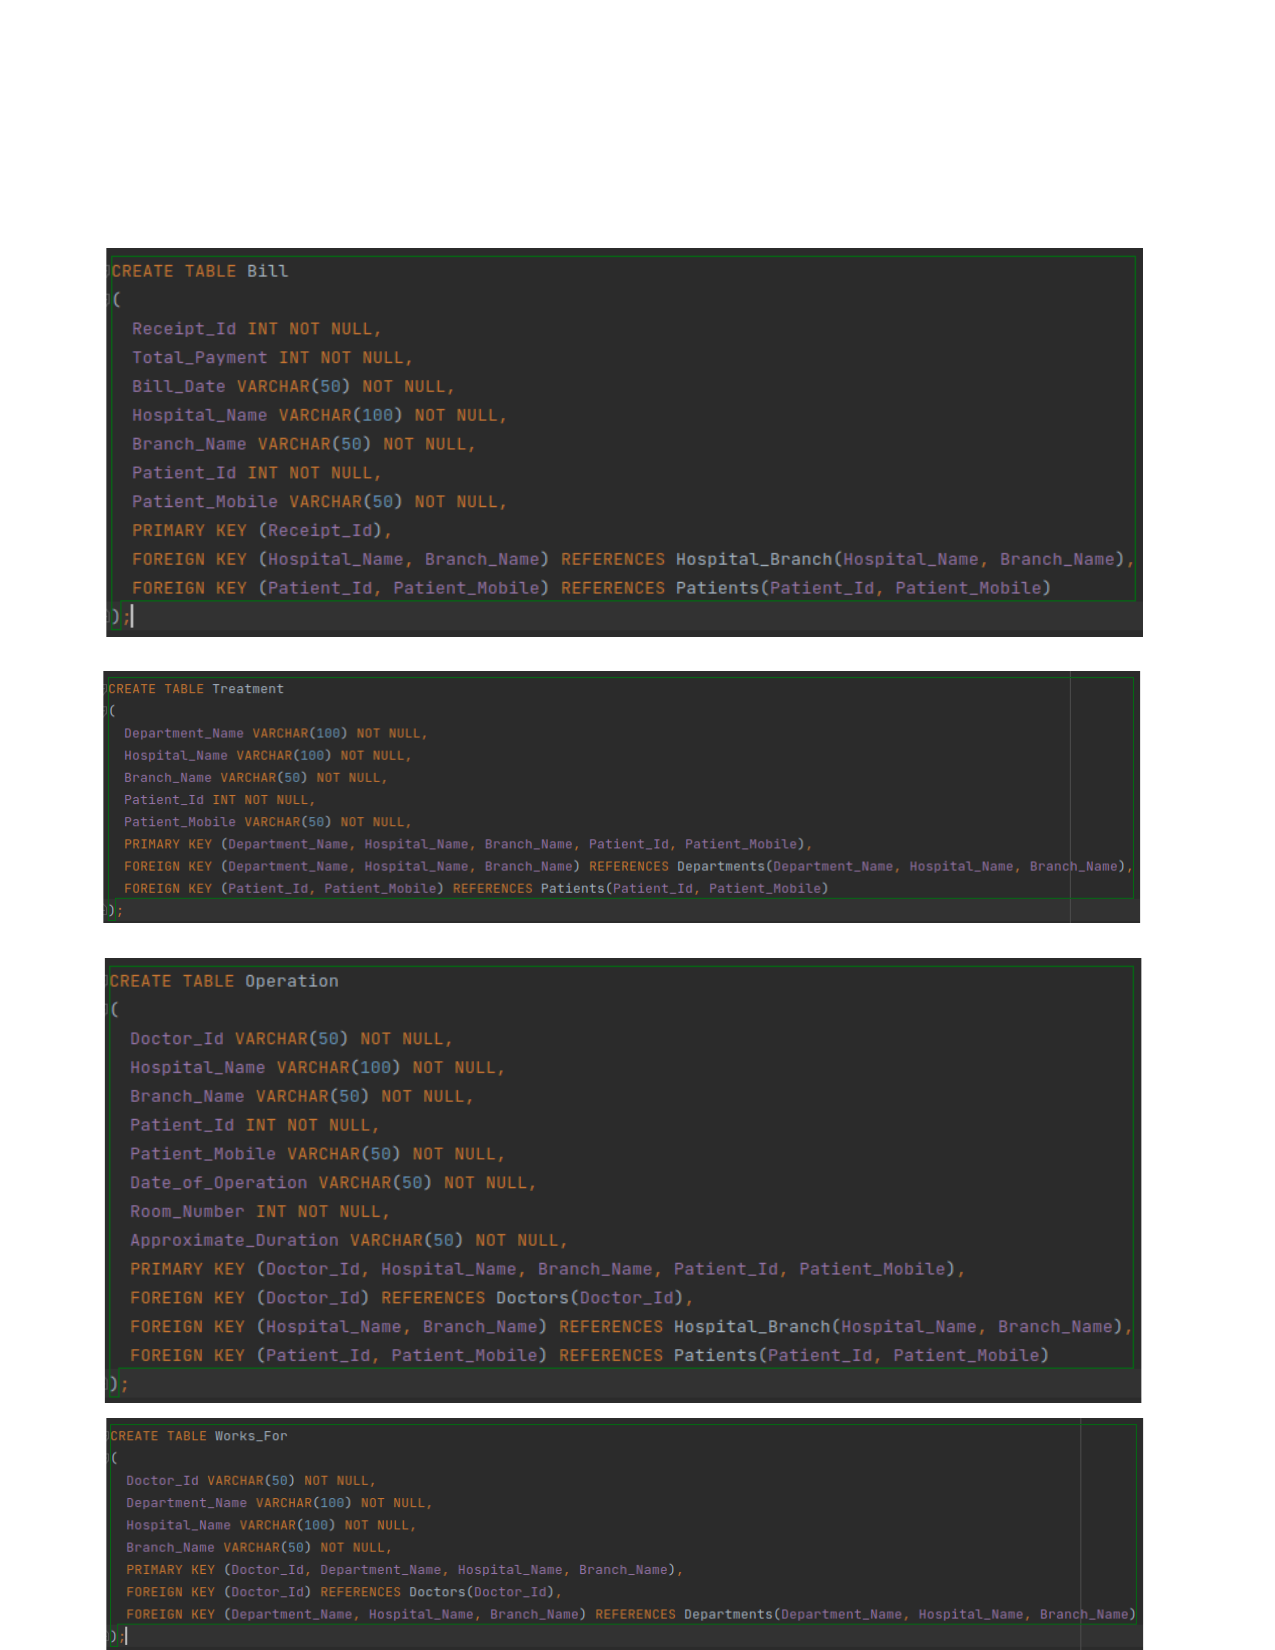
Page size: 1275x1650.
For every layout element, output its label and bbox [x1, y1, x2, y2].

picture [103, 671, 1141, 923]
picture [106, 1418, 1144, 1650]
picture [104, 958, 1142, 1403]
picture [106, 248, 1143, 637]
